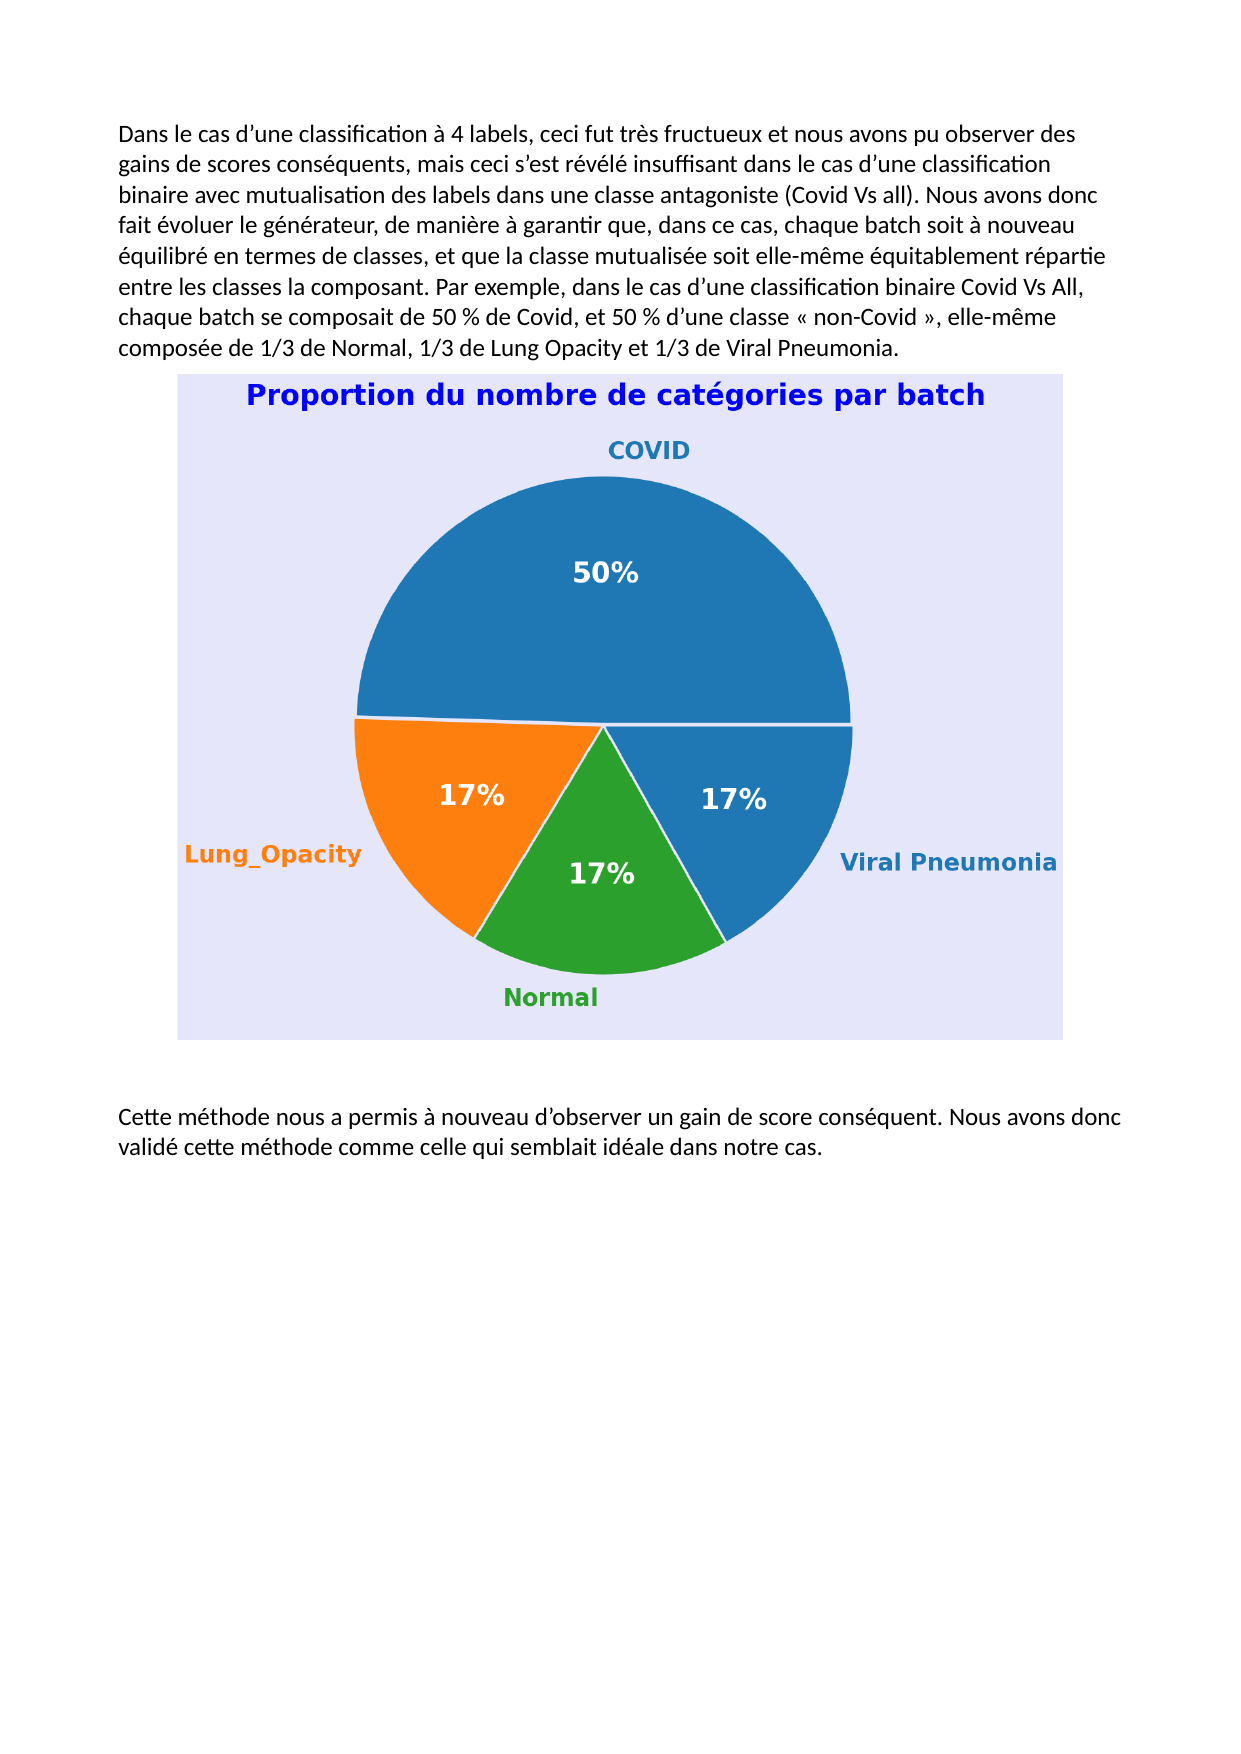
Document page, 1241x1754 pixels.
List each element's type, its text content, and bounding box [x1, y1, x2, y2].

picture [177, 374, 1063, 1040]
text Dans le cas d’une classification à 4 labels, ceci fut très fructueux et nous avons pu observer des gains de scores conséquents, mais ceci s’est révélé insuffisant dans le cas d’une classification binaire avec mutualisation des labels dans une classe antagoniste (Covid Vs all). Nous avons donc fait évoluer le générateur, de manière à garantir que, dans ce cas, chaque batch soit à nouveau équilibré en termes de classes, et que la classe mutualisée soit elle-même équitablement répartie entre les classes la composant. Par exemple, dans le cas d’une classification binaire Covid Vs All, chaque batch se composait de 50 % de Covid, et 50 % d’une classe « non-Covid », elle-même composée de 1/3 de Normal, 1/3 de Lung Opacity et 1/3 de Viral Pneumonia. [118, 118, 1122, 362]
text Cette méthode nous a permis à nouveau d’observer un gain de score conséquent. Nous avons donc validé cette méthode comme celle qui semblait idéale dans notre cas. [118, 374, 1122, 1343]
